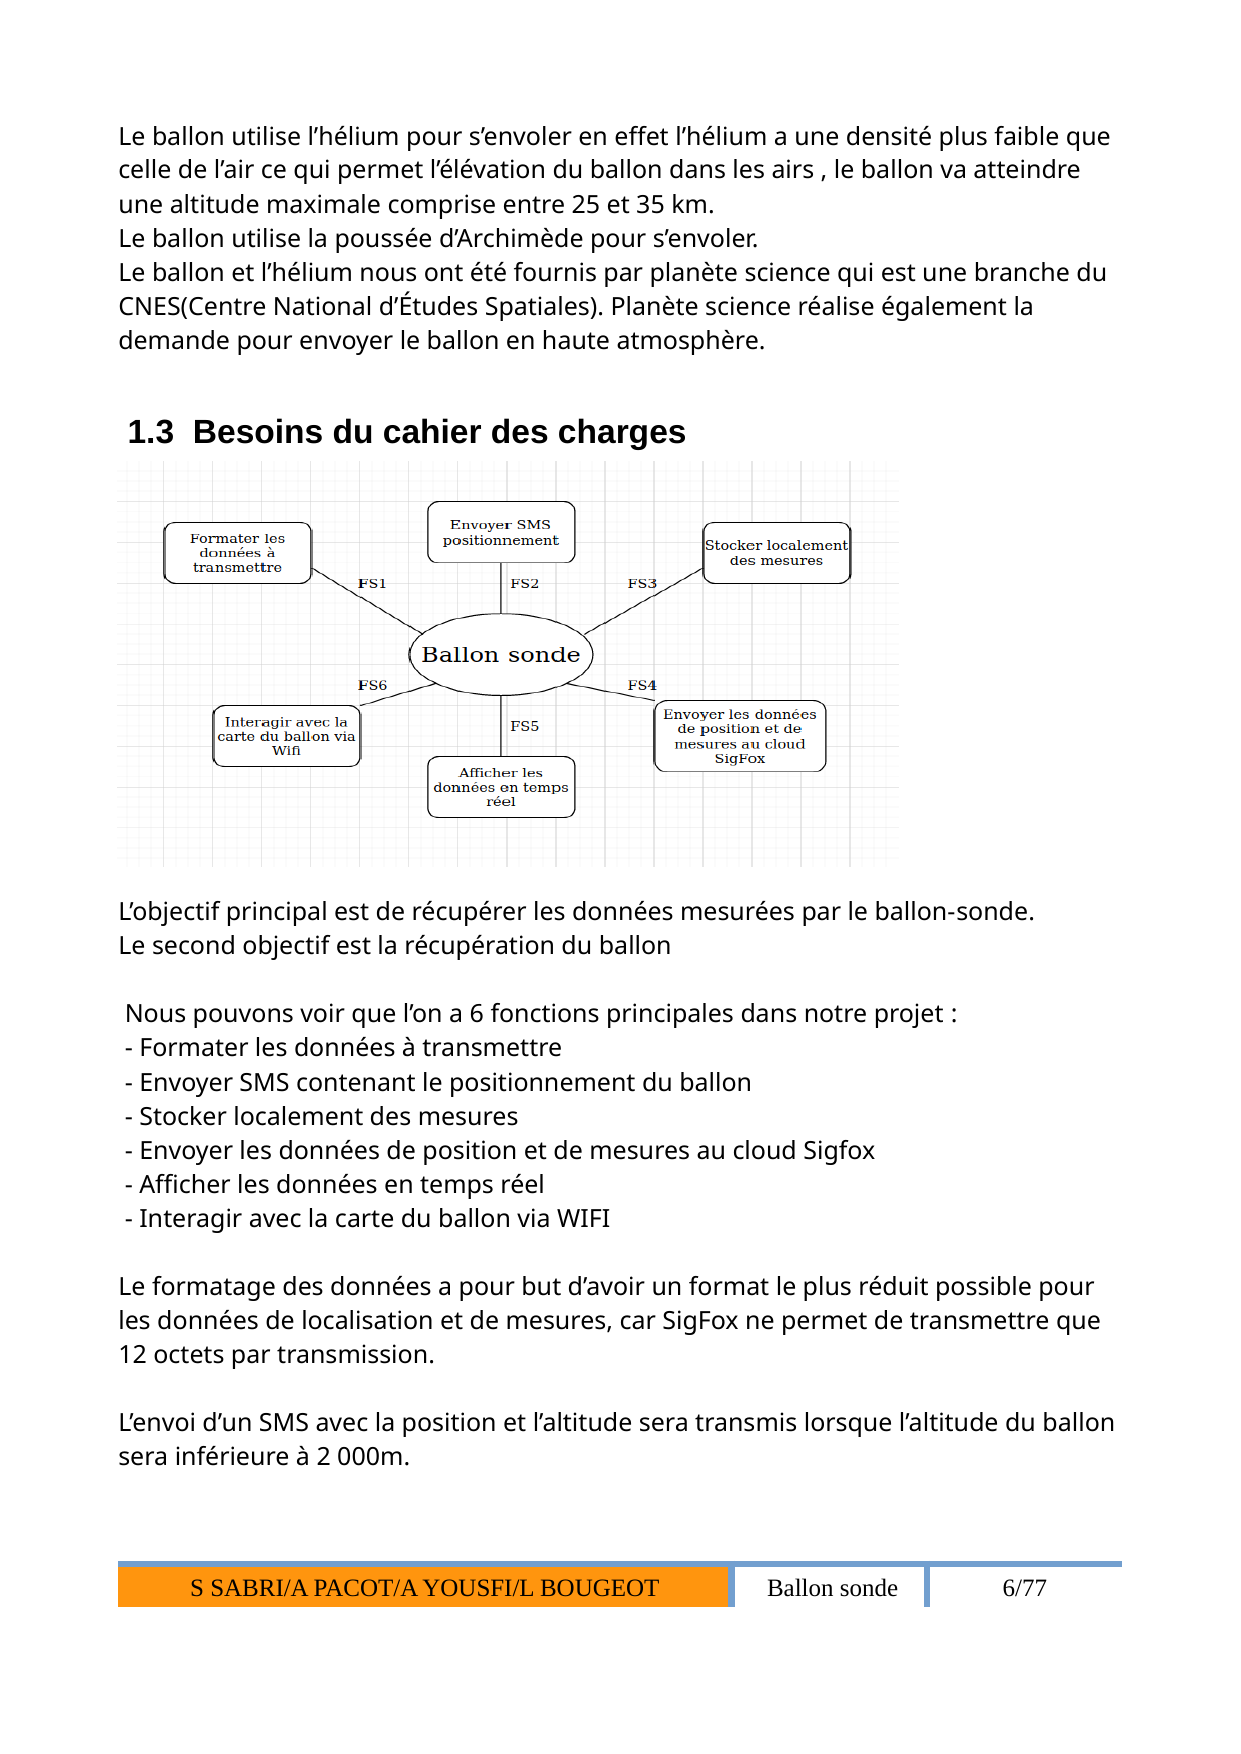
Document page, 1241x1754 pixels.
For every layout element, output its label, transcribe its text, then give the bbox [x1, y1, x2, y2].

text - Interagir avec la carte du ballon via WIFI [118, 1200, 1122, 1234]
text - Formater les données à transmettre [118, 1030, 1122, 1064]
text - Envoyer les données de position et de mesures au cloud Sigfox [118, 1132, 1122, 1166]
text - Afficher les données en temps réel [118, 1166, 1122, 1200]
text Le ballon utilise la poussée d’Archimède pour s’envoler. [118, 220, 1122, 254]
text L’envoi d’un SMS avec la position et l’altitude sera transmis lorsque l’altitude du ballon sera inférieure à 2 000m. [118, 1405, 1122, 1473]
text - Envoyer SMS contenant le positionnement du ballon [118, 1064, 1122, 1098]
subtitle Besoins du cahier des charges [118, 411, 1122, 450]
text Le second objectif est la récupération du ballon [118, 928, 1122, 962]
picture [117, 461, 899, 867]
text Le ballon utilise l’hélium pour s’envoler en effet l’hélium a une densité plus faible que celle de l’air ce qui permet l’élévation du ballon dans les airs , le ballon va atteindre une altitude maximale comprise entre 25 et 35 km. [118, 118, 1122, 220]
text Le ballon et l’hélium nous ont été fournis par planète science qui est une branche du CNES(Centre National d’Études Spatiales). Planète science réalise également la demande pour envoyer le ballon en haute atmosphère. [118, 254, 1122, 357]
text Nous pouvons voir que l’on a 6 fonctions principales dans notre projet : [118, 996, 1122, 1030]
text L’objectif principal est de récupérer les données mesurées par le ballon-sonde. [118, 894, 1122, 928]
text Le formatage des données a pour but d’avoir un format le plus réduit possible pour les données de localisation et de mesures, car SigFox ne permet de transmettre que 12 octets par transmission. [118, 1268, 1122, 1371]
text - Stocker localement des mesures [118, 1098, 1122, 1132]
